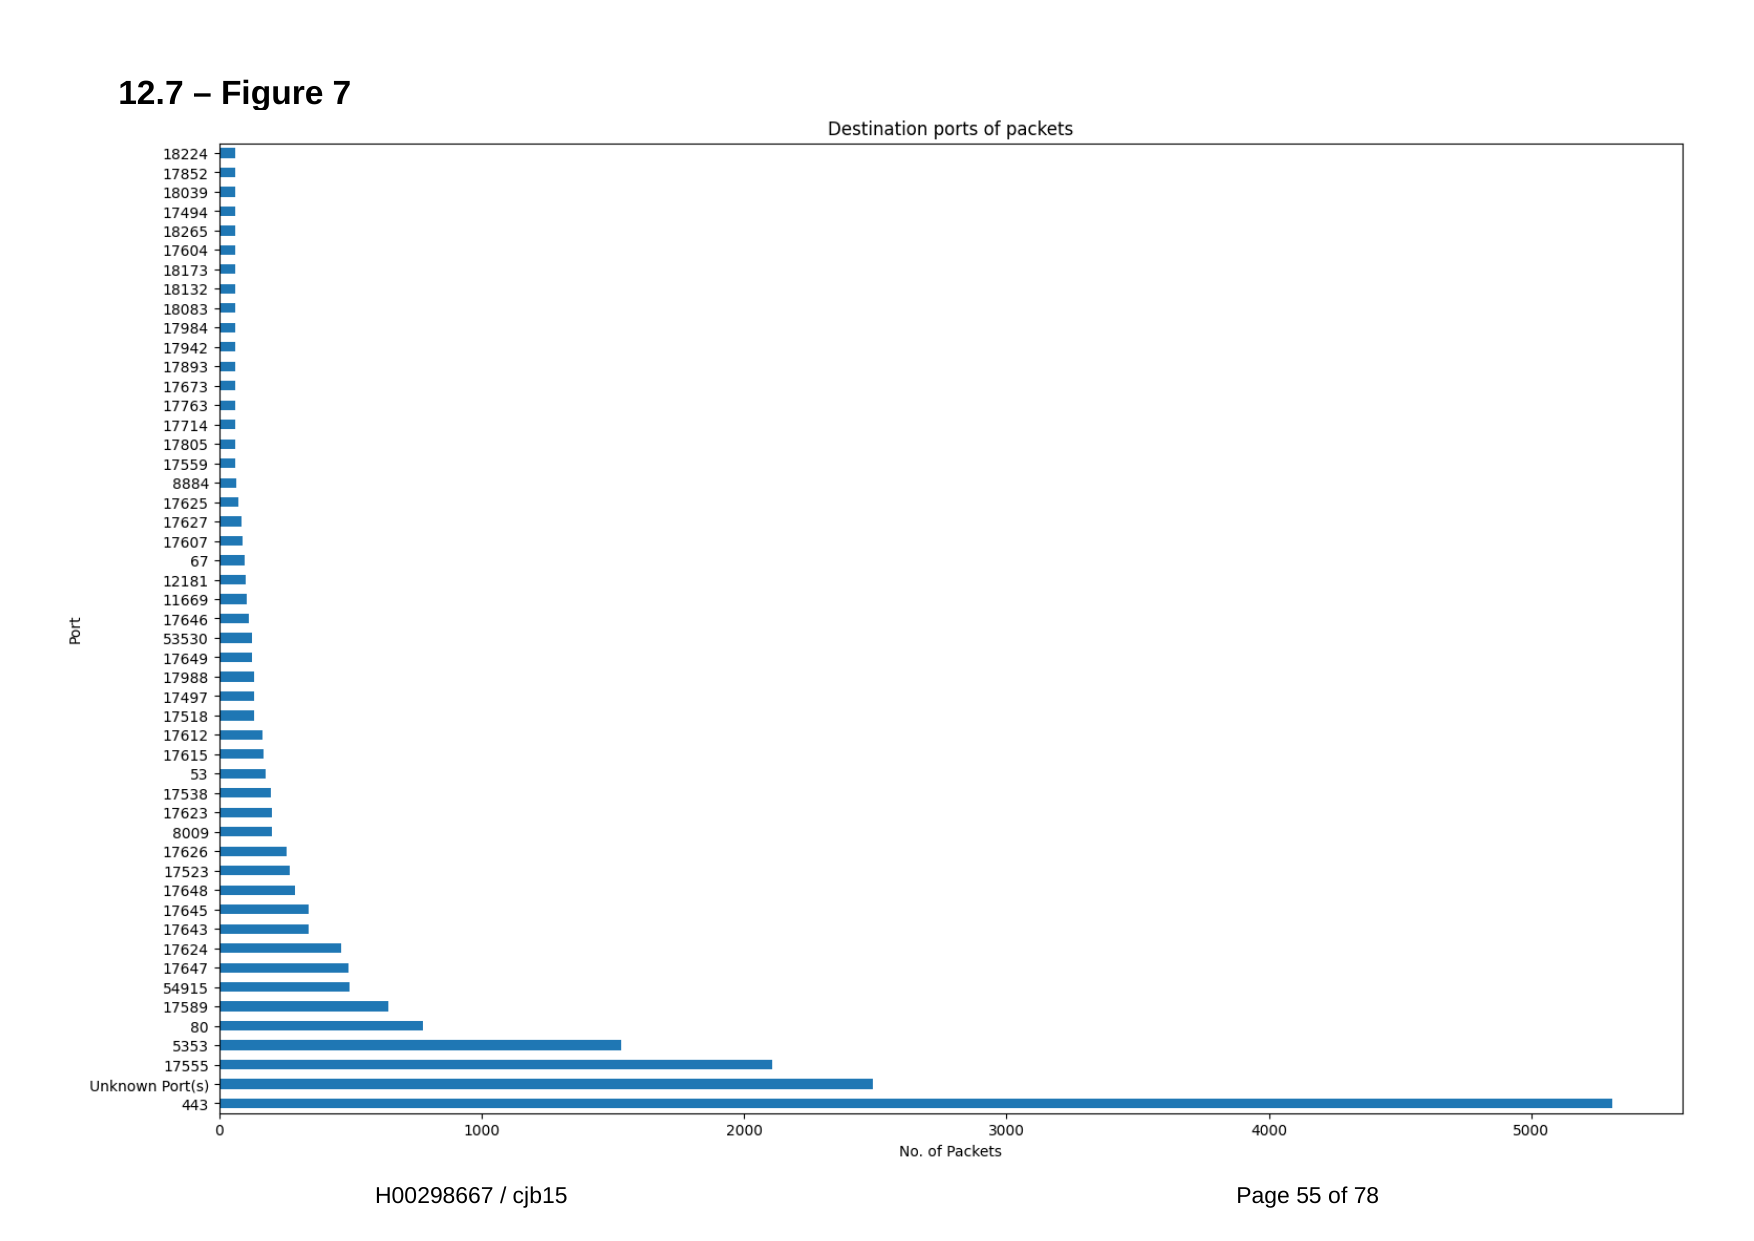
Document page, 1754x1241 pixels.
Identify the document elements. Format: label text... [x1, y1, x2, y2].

picture [58, 110, 1692, 1169]
subtitle 12.7 – Figure 7 [118, 73, 1636, 110]
